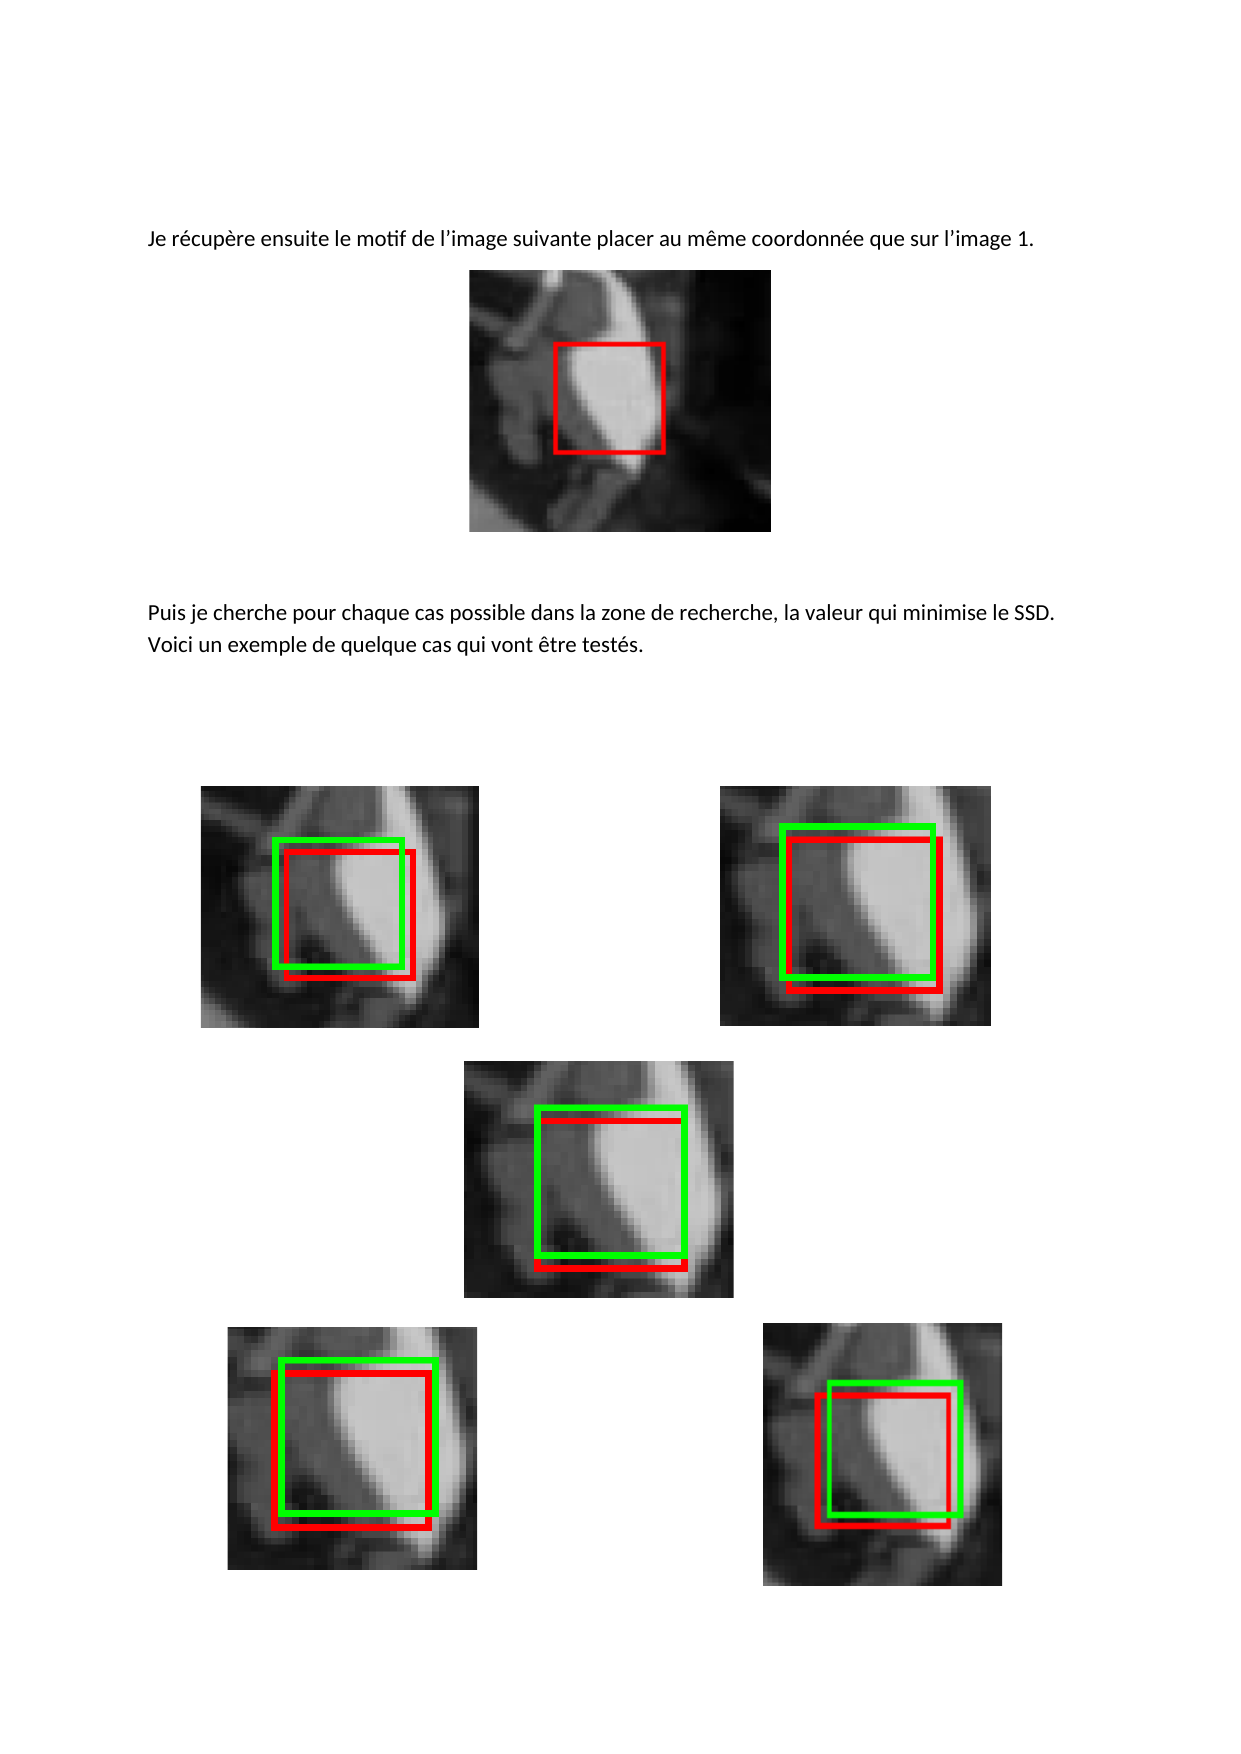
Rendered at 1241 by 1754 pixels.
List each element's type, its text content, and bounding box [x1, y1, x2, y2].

picture [469, 270, 771, 532]
picture [720, 786, 991, 1026]
text Puis je cherche pour chaque cas possible dans la zone de recherche, la valeur qui minimise le SSD. Voici un exemple de quelque cas qui vont être testés. [148, 598, 1093, 658]
picture [200, 786, 479, 1028]
text Je récupère ensuite le motif de l’image suivante placer au même coordonnée que sur l’image 1. [148, 224, 1093, 252]
picture [763, 1323, 1003, 1586]
picture [464, 1061, 734, 1298]
picture [227, 1327, 478, 1570]
